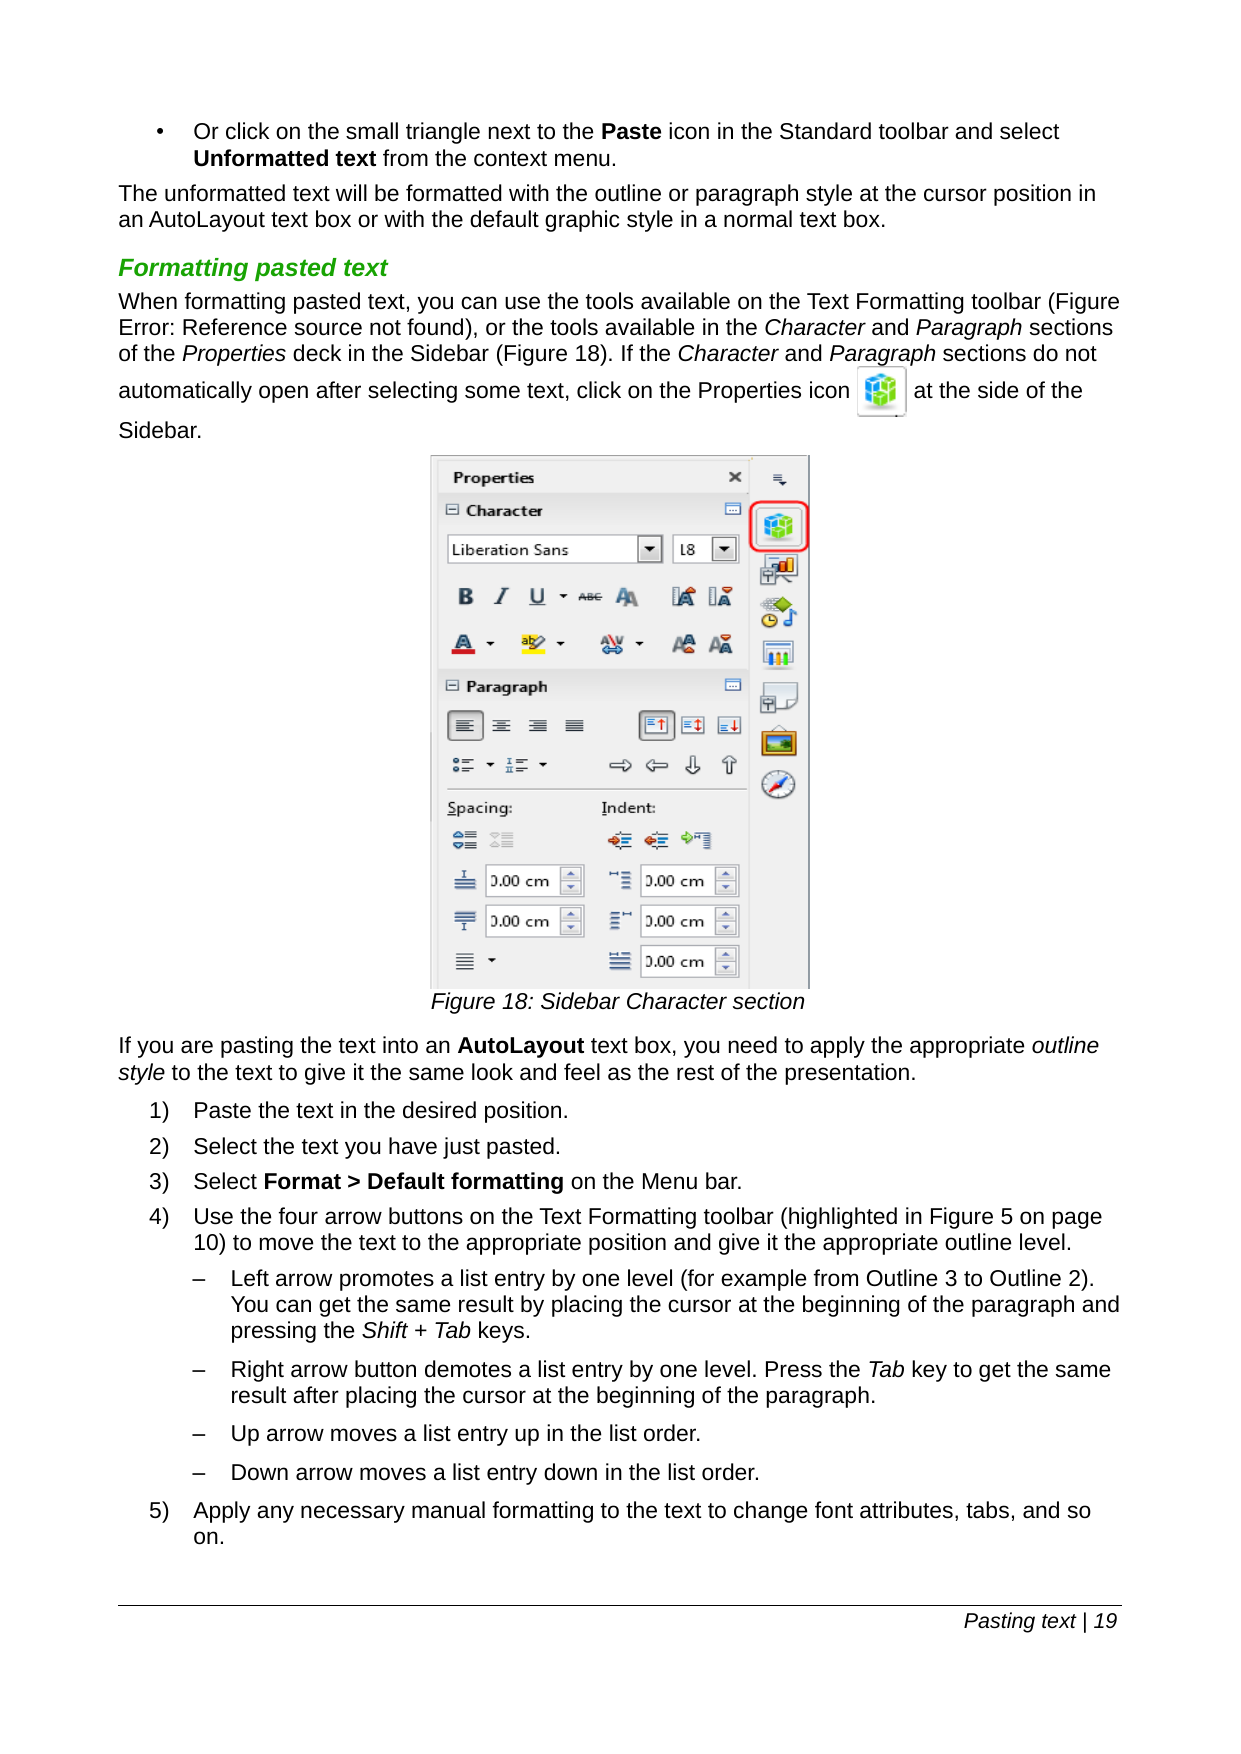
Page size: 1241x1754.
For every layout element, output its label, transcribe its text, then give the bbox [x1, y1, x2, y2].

list Or click on the small triangle next to the Paste icon in the Standard toolbar and select Unformatted text from the context menu. [156, 118, 1122, 171]
list Paste the text in the desired position. [169, 1097, 1122, 1124]
text The unformatted text will be formatted with the outline or paragraph style at the cursor position in an AutoLayout text box or with the default graphic style in a normal text box. [118, 180, 1122, 232]
list Select the text you have just pasted. [169, 1133, 1122, 1159]
text Figure 18: Sidebar Character section [431, 989, 810, 1015]
list Use the four arrow buttons on the Text Formatting toolbar (highlighted in Figure 5 on page 10) to move the text to the appropriate position and give it the appropriate outline level. [169, 1203, 1122, 1256]
picture [857, 366, 907, 417]
list Up arrow moves a list entry up in the list order. [192, 1420, 1122, 1447]
list If you are pasting the text into an AutoLayout text box, you need to apply the appropriate outline style to the text to give it the same look and feel as the rest of the presentation. [118, 1032, 1122, 1085]
text When formatting pasted text, you can use the tools available on the Text Formatting toolbar (Figure Error: Reference source not found), or the tools available in the Character and Paragraph sections of the Properties deck in the Sidebar (Figure 18). If the Character and Paragraph sections do not automatically open after selecting some text, click on the Properties icon at the side of the Sidebar. [118, 288, 1122, 443]
subtitle Formatting pasted text [118, 253, 1122, 282]
list Select Format > Default formatting on the Menu bar. [169, 1168, 1122, 1194]
list Right arrow button demotes a list entry by one level. Press the Tab key to get the same result after placing the cursor at the beginning of the paragraph. [192, 1356, 1122, 1408]
list Left arrow promotes a list entry by one level (for example from Outline 3 to Outline 2). You can get the same result by placing the cursor at the beginning of the paragraph and pressing the Shift + Tab keys. [192, 1264, 1122, 1344]
list Down arrow moves a list entry down in the list order. [192, 1459, 1122, 1485]
picture [430, 455, 810, 989]
list Apply any necessary manual formatting to the text to change font attributes, tabs, and so on. [169, 1497, 1122, 1550]
